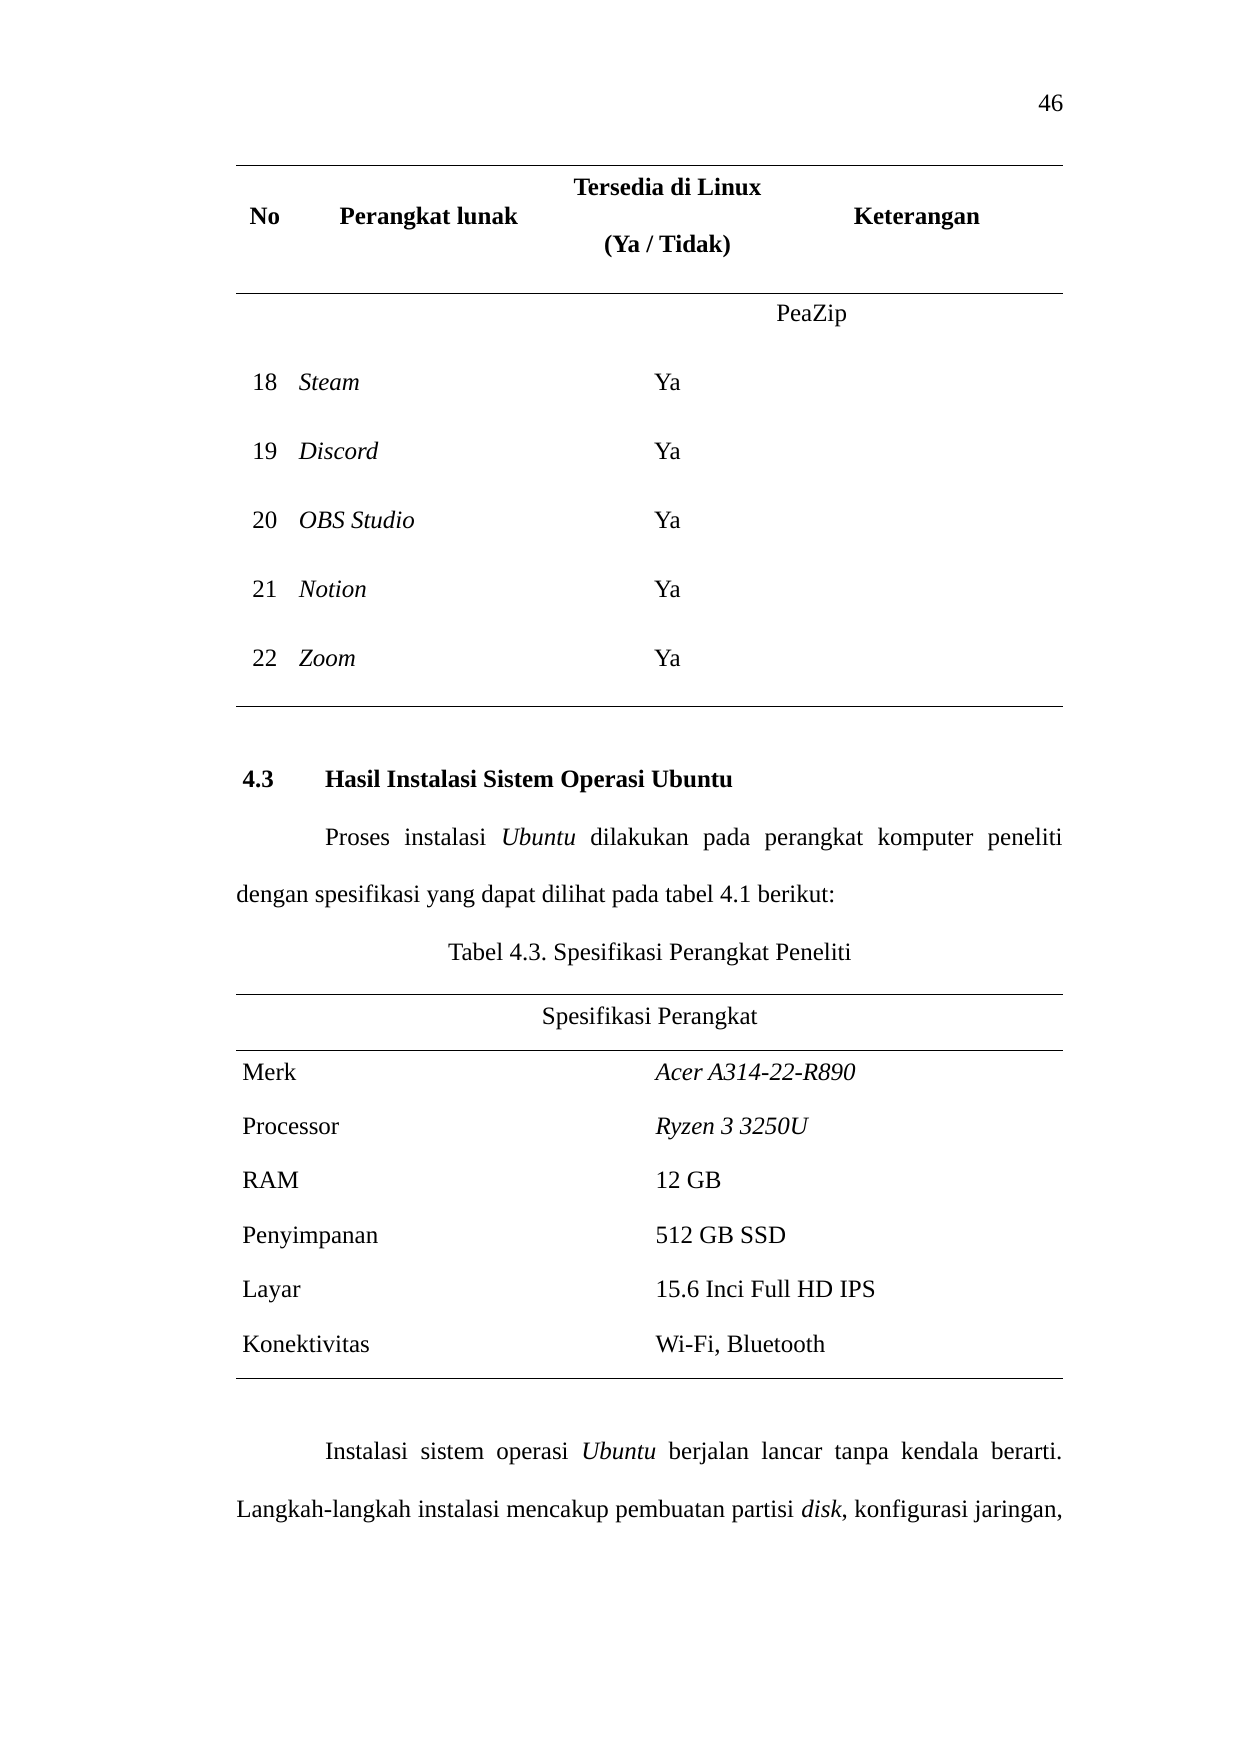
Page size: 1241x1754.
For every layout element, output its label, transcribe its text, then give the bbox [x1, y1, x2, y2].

table_cell Ya [564, 568, 770, 637]
table_cell Ya [564, 637, 770, 706]
table_cell PeaZip [770, 294, 1063, 362]
table_cell Wi-Fi, Bluetooth [650, 1323, 1063, 1378]
table_cell Zoom [293, 637, 564, 706]
table_cell Ya [564, 430, 770, 499]
table_header Spesifikasi Perangkat [236, 995, 1063, 1050]
table_cell Steam [293, 362, 564, 430]
table_cell OBS Studio [293, 499, 564, 568]
table_cell RAM [236, 1160, 649, 1214]
table_cell Notion [293, 568, 564, 637]
table_header No [236, 166, 293, 293]
table_cell Penyimpanan [236, 1214, 649, 1269]
table_cell [293, 294, 564, 362]
table_cell [770, 637, 1063, 706]
text Proses instalasi Ubuntu dilakukan pada perangkat komputer peneliti dengan spesifikasi yang dapat dilihat pada tabel 4.1 berikut: [236, 822, 1063, 908]
table_cell 15.6 Inci Full HD IPS [650, 1269, 1063, 1323]
table_cell 21 [236, 568, 293, 637]
table_header Perangkat lunak [293, 166, 564, 293]
table_cell 20 [236, 499, 293, 568]
table_cell [236, 294, 293, 362]
table_header Tersedia di Linux (Ya / Tidak) [564, 166, 770, 293]
table_cell Ya [564, 362, 770, 430]
table_cell Merk [236, 1051, 649, 1105]
table_cell 19 [236, 430, 293, 499]
table_cell Ryzen 3 3250U [650, 1105, 1063, 1160]
table_cell 512 GB SSD [650, 1214, 1063, 1269]
table_cell [564, 294, 770, 362]
table_cell Discord [293, 430, 564, 499]
table_cell [770, 362, 1063, 430]
table_cell Processor [236, 1105, 649, 1160]
text Tabel 4.3. Spesifikasi perangkat peneliti [236, 937, 1063, 966]
table_cell [770, 568, 1063, 637]
table_cell 12 GB [650, 1160, 1063, 1214]
subtitle Hasil Instalasi Sistem Operasi Ubuntu [236, 764, 1063, 793]
table_cell [770, 499, 1063, 568]
table_cell 22 [236, 637, 293, 706]
text Instalasi sistem operasi Ubuntu berjalan lancar tanpa kendala berarti. Langkah-langkah instalasi mencakup pembuatan partisi disk, konfigurasi jaringan, [236, 1436, 1063, 1523]
table_cell [770, 430, 1063, 499]
table_cell 18 [236, 362, 293, 430]
table_header Keterangan [770, 166, 1063, 293]
table_cell Acer A314-22-R890 [650, 1051, 1063, 1105]
table_cell Konektivitas [236, 1323, 649, 1378]
table_cell Layar [236, 1269, 649, 1323]
table_cell Ya [564, 499, 770, 568]
